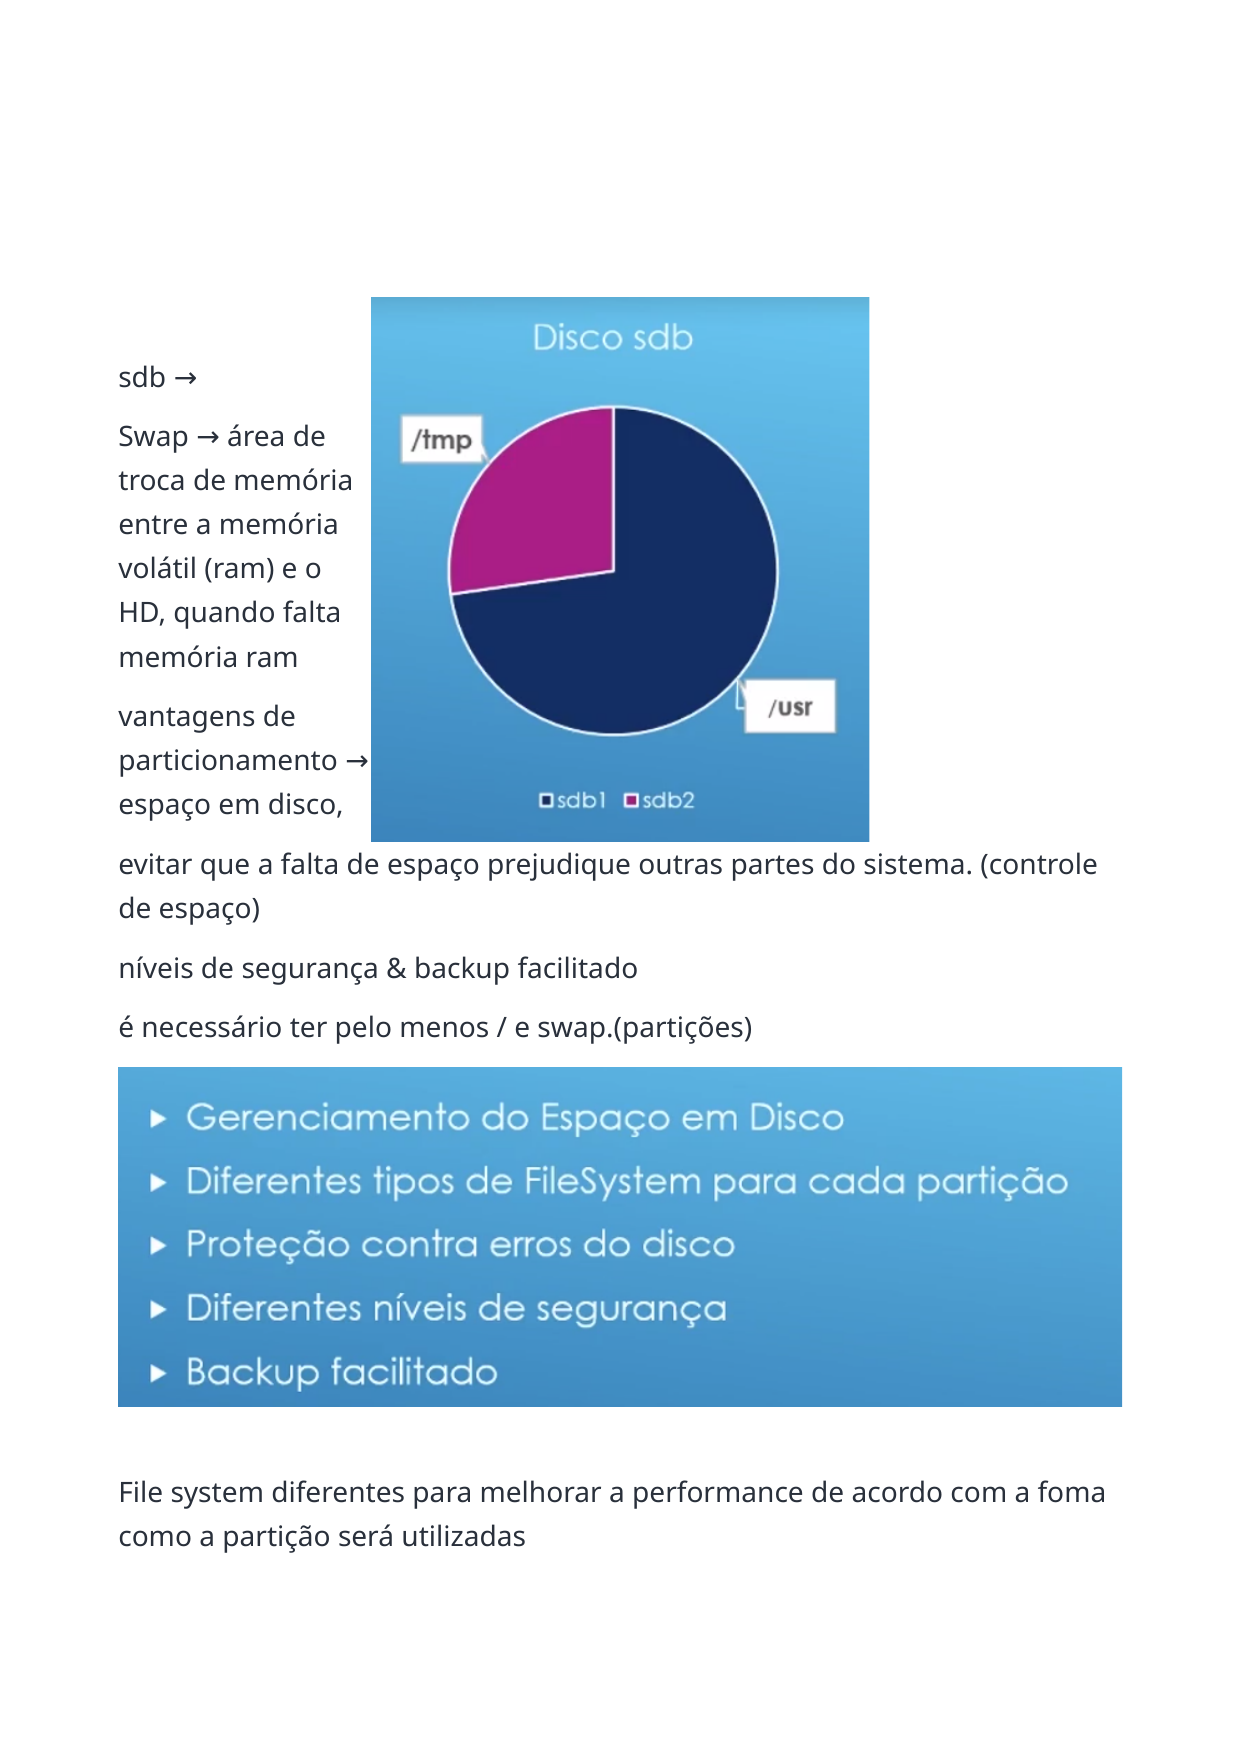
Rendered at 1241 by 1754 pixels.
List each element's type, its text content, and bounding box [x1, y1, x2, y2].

text [870, 357, 1122, 395]
text vantagens de particionamento → espaço em disco, [118, 697, 371, 823]
text File system diferentes para melhorar a performance de acordo com a foma como a partição será utilizadas [118, 1472, 1122, 1555]
text níveis de segurança & backup facilitado [118, 948, 1122, 986]
picture [371, 297, 870, 842]
text sdb → [118, 357, 371, 395]
text [870, 697, 1122, 823]
text [870, 417, 1122, 675]
text evitar que a falta de espaço prejudique outras partes do sistema. (controle de espaço) [118, 844, 1122, 927]
text Swap → área de troca de memória entre a memória volátil (ram) e o HD, quando falta memória ram [118, 417, 371, 675]
picture [118, 1067, 1123, 1407]
text é necessário ter pelo menos / e swap.(partições) [118, 1008, 1122, 1046]
